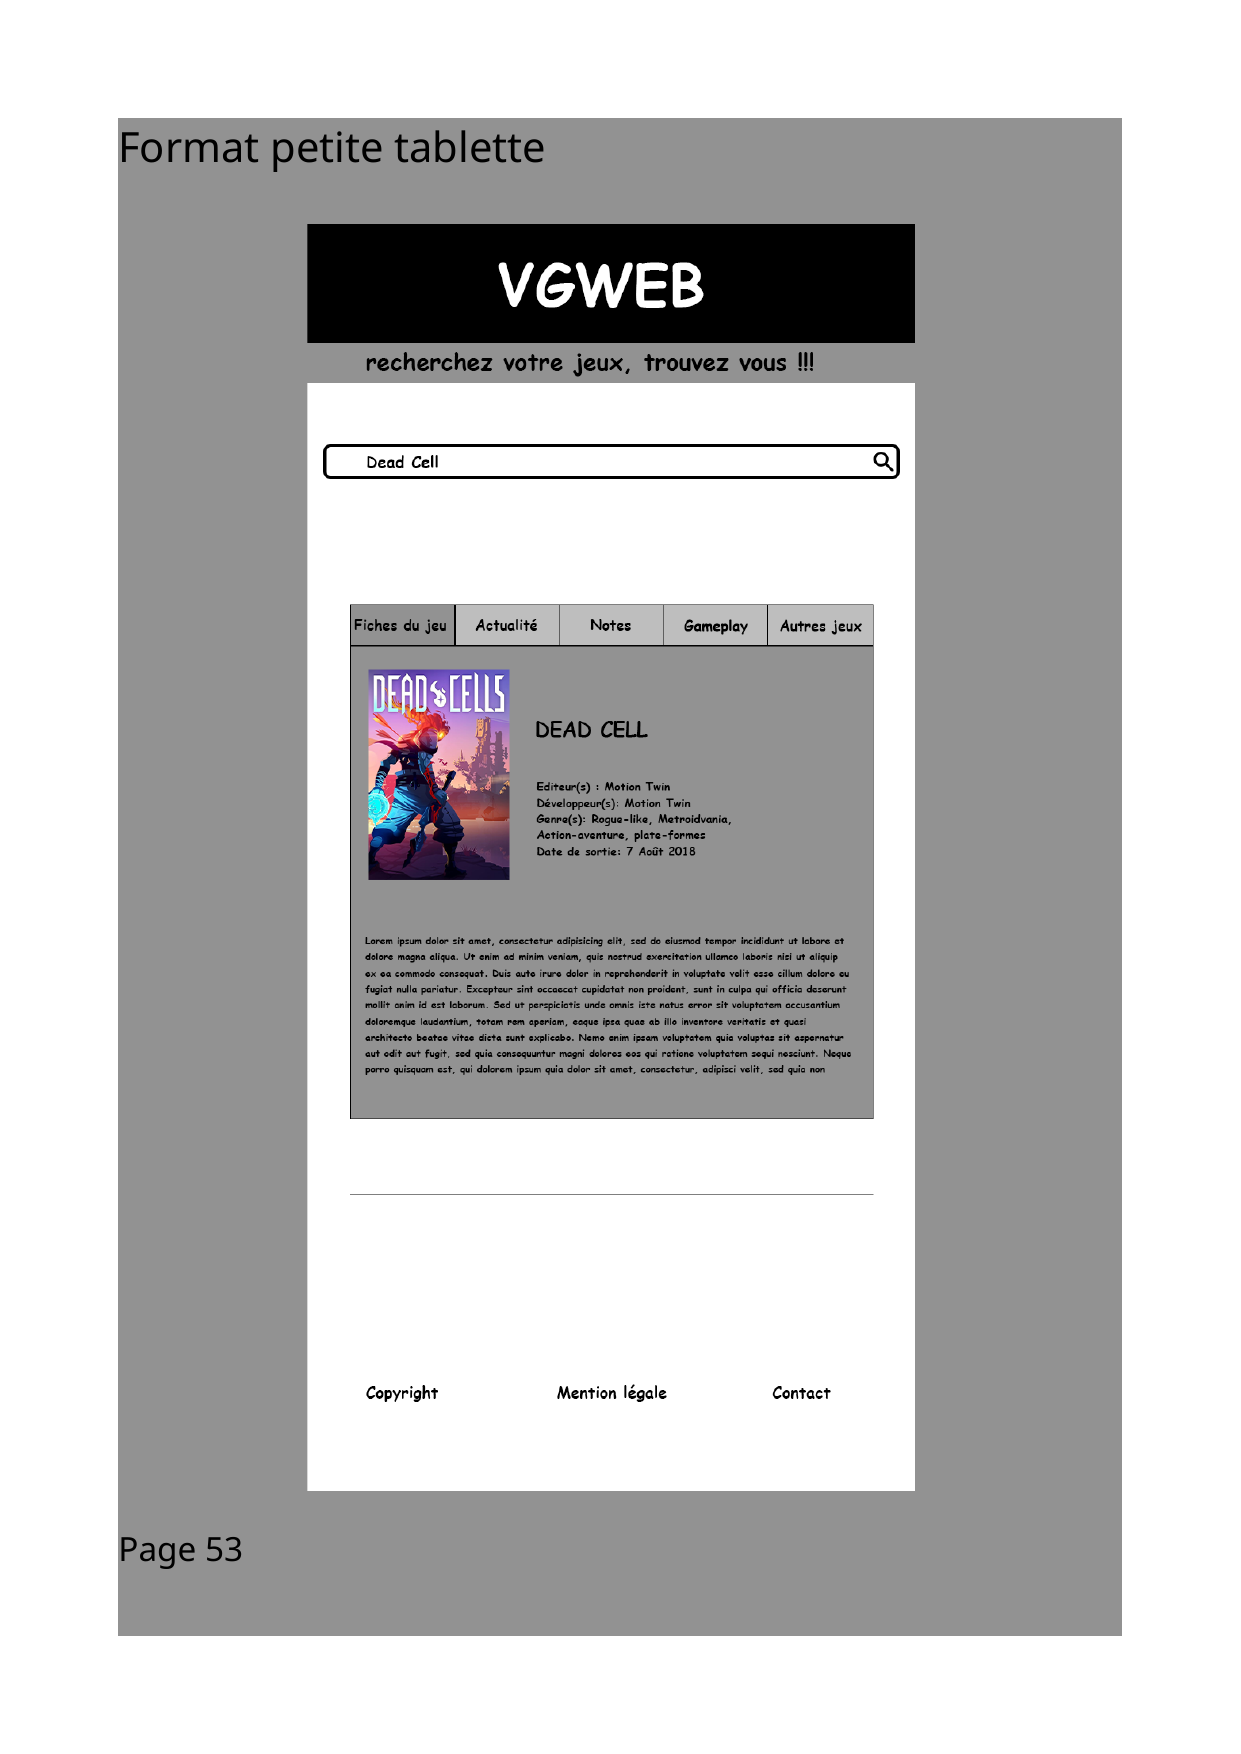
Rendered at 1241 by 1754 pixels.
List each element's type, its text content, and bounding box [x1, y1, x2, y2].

picture [307, 224, 915, 1491]
text Page 53 [118, 1474, 1122, 1571]
text Format petite tablette [118, 118, 1122, 175]
